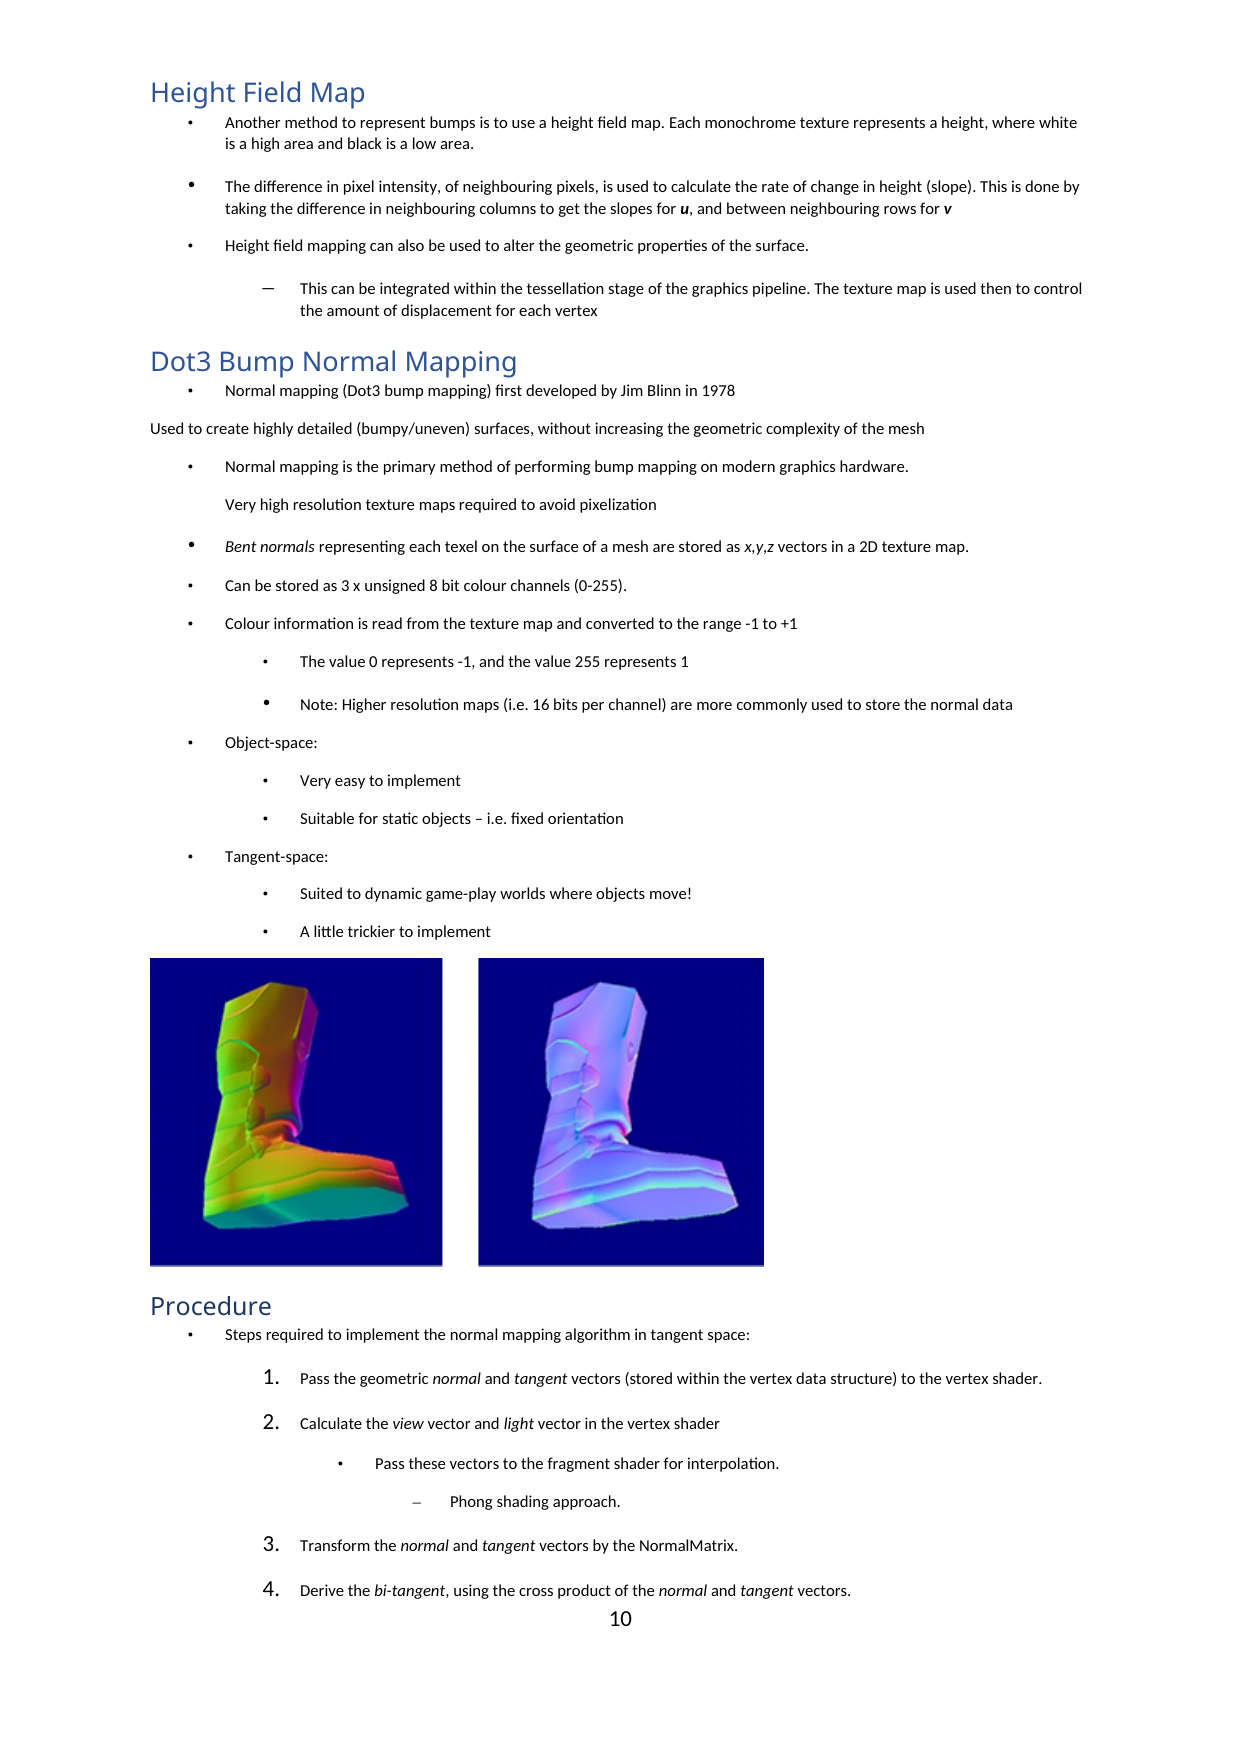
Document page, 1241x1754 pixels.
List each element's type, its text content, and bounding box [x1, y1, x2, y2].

list This can be integrated within the tessellation stage of the graphics pipeline. The texture map is used then to control the amount of displacement for each vertex [262, 273, 1090, 321]
list Can be stored as 3 x unsigned 8 bit colour channels (0-255). [187, 576, 1090, 596]
list Pass these vectors to the fragment shader for interpolation. [337, 1453, 1090, 1473]
list Calculate the view vector and light vector in the vertex shader [262, 1407, 1090, 1436]
list Another method to represent bumps is to use a height field map. Each monochrome texture represents a height, where white is a high area and black is a low area. [187, 112, 1090, 153]
list Note: Higher resolution maps (i.e. 16 bits per channel) are more commonly used to store the normal data [262, 689, 1090, 715]
list Phong shading approach. [412, 1491, 1090, 1511]
text Used to create highly detailed (bumpy/uneven) surfaces, without increasing the geometric complexity of the mesh [150, 418, 1090, 439]
list Suited to dynamic game-play worlds where objects move! [262, 883, 1090, 904]
list Tangent-space: [187, 846, 1090, 866]
list Transform the normal and tangent vectors by the NormalMatrix. [262, 1529, 1090, 1557]
list Object-space: [187, 733, 1090, 753]
list Suitable for static objects – i.e. fixed orientation [262, 808, 1090, 828]
list Steps required to implement the normal mapping algorithm in tangent space: [187, 1324, 1090, 1344]
list The difference in pixel intensity, of neighbouring pixels, is used to calculate the rate of change in height (slope). This is done by taking the difference in neighbouring columns to get the slopes for u, and between neighbouring rows for v [187, 171, 1090, 218]
list Colour information is read from the texture map and converted to the range -1 to +1 [187, 613, 1090, 633]
subtitle Height Field Map [150, 74, 1090, 111]
list Pass the geometric normal and tangent vectors (stored within the vertex data structure) to the vertex shader. [262, 1362, 1090, 1390]
list Height field mapping can also be used to alter the geometric properties of the surface. [187, 236, 1090, 256]
subtitle Dot3 Bump Normal Mapping [150, 342, 1090, 379]
list Normal mapping (Dot3 bump mapping) first developed by Jim Blinn in 1978 [187, 381, 1090, 401]
list Normal mapping is the primary method of performing bump mapping on modern graphics hardware. [187, 456, 1090, 476]
subtitle Procedure [150, 1289, 1090, 1323]
text Very high resolution texture maps required to avoid pixelization [150, 494, 1090, 514]
list Very easy to implement [262, 770, 1090, 791]
list A little trickier to implement [262, 921, 1090, 942]
list Bent normals representing each texel on the surface of a mesh are stored as x,y,z vectors in a 2D texture map. [187, 531, 1090, 558]
list The value 0 represents -1, and the value 255 represents 1 [262, 651, 1090, 671]
list Derive the bi-tangent, using the cross product of the normal and tangent vectors. [262, 1574, 1090, 1602]
